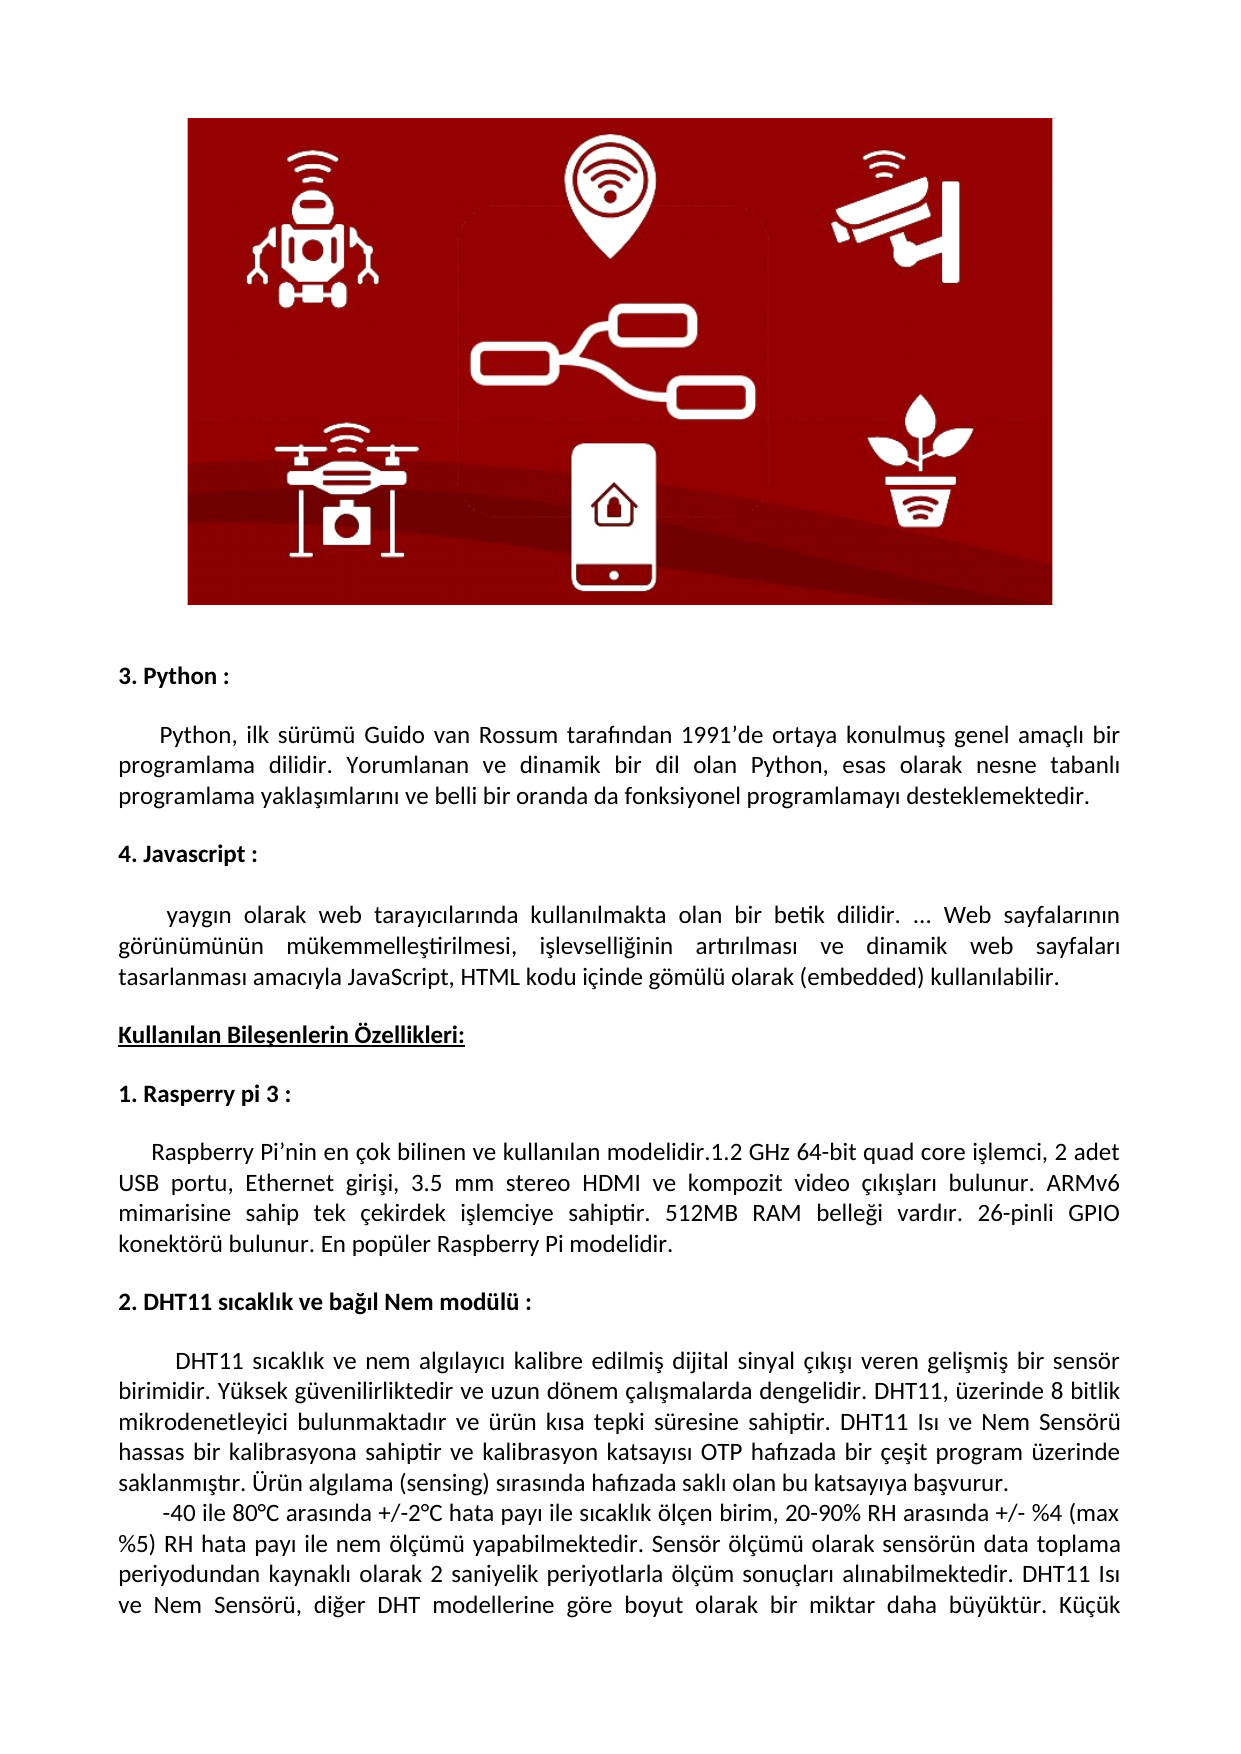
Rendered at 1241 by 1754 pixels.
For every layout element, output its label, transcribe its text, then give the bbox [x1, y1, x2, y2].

text yaygın olarak web tarayıcılarında kullanılmakta olan bir betik dilidir. ... Web sayfalarının görünümünün mükemmelleştirilmesi, işlevselliğinin artırılması ve dinamik web sayfaları tasarlanması amacıyla JavaScript, HTML kodu içinde gömülü olarak (embedded) kullanılabilir. [118, 899, 1122, 991]
text 3. Python : [118, 660, 1122, 691]
text 1. Rasperry pi 3 : [118, 1078, 1122, 1108]
text DHT11 sıcaklık ve nem algılayıcı kalibre edilmiş dijital sinyal çıkışı veren gelişmiş bir sensör birimidir. Yüksek güvenilirliktedir ve uzun dönem çalışmalarda dengelidir. DHT11, üzerinde 8 bitlik mikrodenetleyici bulunmaktadır ve ürün kısa tepki süresine sahiptir. DHT11 Isı ve Nem Sensörü hassas bir kalibrasyona sahiptir ve kalibrasyon katsayısı OTP hafızada bir çeşit program üzerinde saklanmıştır. Ürün algılama (sensing) sırasında hafızada saklı olan bu katsayıya başvurur. [118, 1345, 1122, 1497]
text 4. Javascript : [118, 838, 1122, 869]
text -40 ile 80°C arasında +/-2°C hata payı ile sıcaklık ölçen birim, 20-90% RH arasında +/- %4 (max %5) RH hata payı ile nem ölçümü yapabilmektedir. Sensör ölçümü olarak sensörün data toplama periyodundan kaynaklı olarak 2 saniyelik periyotlarla ölçüm sonuçları alınabilmektedir. DHT11 Isı ve Nem Sensörü, diğer DHT modellerine göre boyut olarak bir miktar daha büyüktür. Küçük [118, 1497, 1122, 1619]
text Kullanılan Bileşenlerin Özellikleri: [118, 1019, 1122, 1050]
text 2. DHT11 sıcaklık ve bağıl Nem modülü : [118, 1286, 1122, 1317]
text Raspberry Pi’nin en çok bilinen ve kullanılan modelidir.1.2 GHz 64-bit quad core işlemci, 2 adet USB portu, Ethernet girişi, 3.5 mm stereo HDMI ve kompozit video çıkışları bulunur. ARMv6 mimarisine sahip tek çekirdek işlemciye sahiptir. 512MB RAM belleği vardır. 26-pinli GPIO konektörü bulunur. En popüler Raspberry Pi modelidir. [118, 1136, 1122, 1258]
text Python, ilk sürümü Guido van Rossum tarafından 1991’de ortaya konulmuş genel amaçlı bir programlama dilidir. Yorumlanan ve dinamik bir dil olan Python, esas olarak nesne tabanlı programlama yaklaşımlarını ve belli bir oranda da fonksiyonel programlamayı desteklemektedir. [118, 719, 1122, 811]
